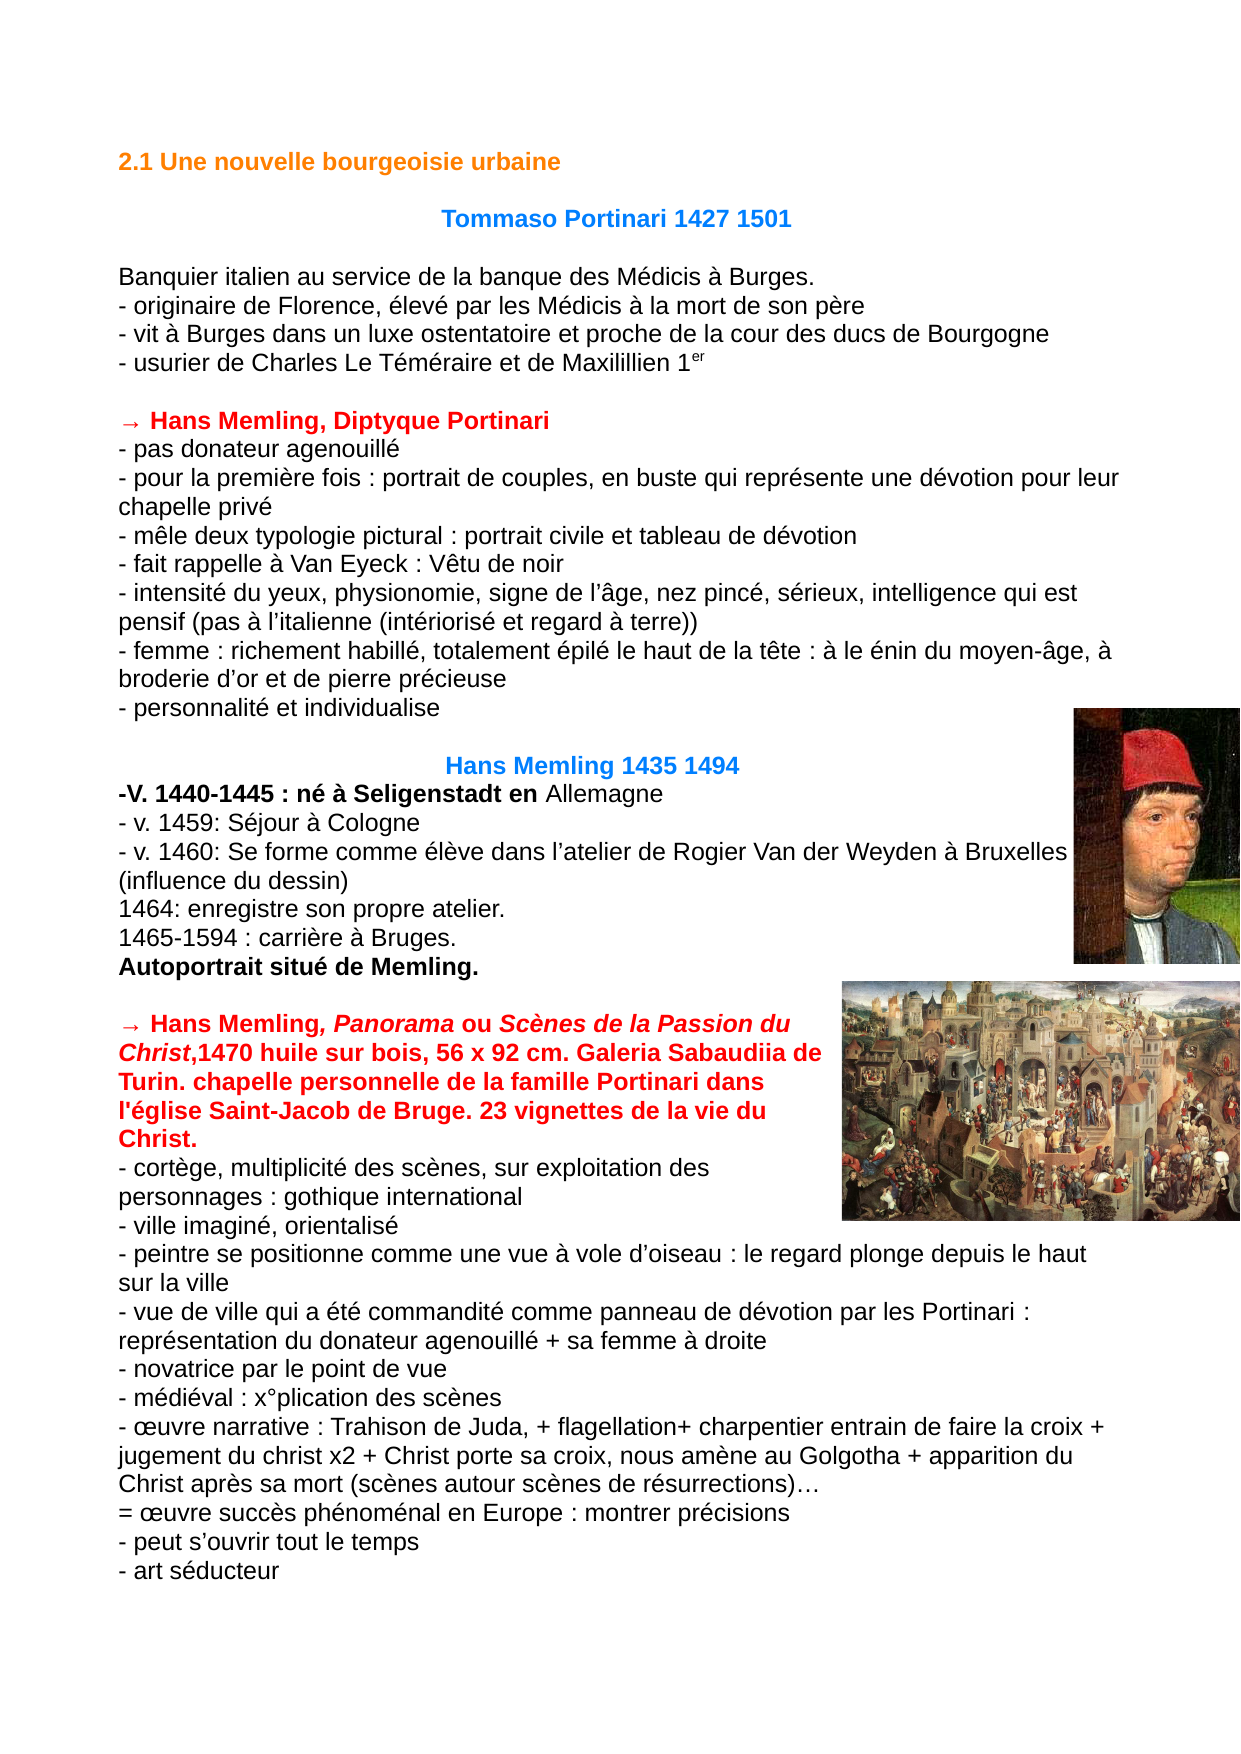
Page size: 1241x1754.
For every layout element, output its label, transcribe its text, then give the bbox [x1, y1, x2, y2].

text Tommaso Portinari 1427 1501 [118, 204, 1122, 233]
text - novatrice par le point de vue [118, 1354, 1122, 1383]
text - art séducteur [118, 1556, 1122, 1584]
text 1464: enregistre son propre atelier. [118, 894, 1073, 923]
text 2.1 Une nouvelle bourgeoisie urbaine [118, 147, 1122, 176]
text - mêle deux typologie pictural : portrait civile et tableau de dévotion [118, 521, 1122, 549]
text - usurier de Charles Le Téméraire et de Maxilillien 1er [118, 348, 1122, 377]
text Banquier italien au service de la banque des Médicis à Burges. [118, 262, 1122, 291]
picture [841, 981, 1240, 1221]
text 1465-1594 : carrière à Bruges. [118, 923, 1073, 952]
text - v. 1460: Se forme comme élève dans l’atelier de Rogier Van der Weyden à Bruxelles (influence du dessin) [118, 837, 1073, 894]
text - ville imaginé, orientalisé [118, 1211, 1122, 1239]
text - vue de ville qui a été commandité comme panneau de dévotion par les Portinari : représentation du donateur agenouillé + sa femme à droite [118, 1297, 1122, 1354]
text - originaire de Florence, élevé par les Médicis à la mort de son père [118, 291, 1122, 319]
text = œuvre succès phénoménal en Europe : montrer précisions [118, 1498, 1122, 1527]
text - vit à Burges dans un luxe ostentatoire et proche de la cour des ducs de Bourgogne [118, 319, 1122, 348]
text - œuvre narrative : Trahison de Juda, + flagellation+ charpentier entrain de faire la croix + jugement du christ x2 + Christ porte sa croix, nous amène au Golgotha + apparition du Christ après sa mort (scènes autour scènes de résurrections)… [118, 1412, 1122, 1498]
text Autoportrait situé de Memling. [118, 952, 1122, 981]
text - personnalité et individualise [118, 693, 1122, 722]
text - fait rappelle à Van Eyeck : Vêtu de noir [118, 549, 1122, 578]
text - cortège, multiplicité des scènes, sur exploitation des personnages : gothique international [118, 1153, 841, 1211]
text → Hans Memling, Diptyque Portinari [118, 406, 1122, 434]
text - médiéval : x°plication des scènes [118, 1383, 1122, 1412]
text - peut s’ouvrir tout le temps [118, 1527, 1122, 1556]
text → Hans Memling, Panorama ou Scènes de la Passion du Christ,1470 huile sur bois, 56 x 92 cm. Galeria Sabaudiia de Turin. chapelle personnelle de la famille Portinari dans l'église Saint-Jacob de Bruge. 23 vignettes de la vie du Christ. [118, 1009, 841, 1153]
text - intensité du yeux, physionomie, signe de l’âge, nez pincé, sérieux, intelligence qui est pensif (pas à l’italienne (intériorisé et regard à terre)) [118, 578, 1122, 636]
text Hans Memling 1435 1494 [118, 751, 1073, 779]
text - femme : richement habillé, totalement épilé le haut de la tête : à le énin du moyen-âge, à broderie d’or et de pierre précieuse [118, 636, 1122, 693]
text - peintre se positionne comme une vue à vole d’oiseau : le regard plonge depuis le haut sur la ville [118, 1239, 1122, 1297]
picture [1073, 708, 1240, 964]
text -V. 1440-1445 : né à Seligenstadt en Allemagne [118, 779, 1073, 808]
text - pas donateur agenouillé [118, 434, 1122, 463]
text - pour la première fois : portrait de couples, en buste qui représente une dévotion pour leur chapelle privé [118, 463, 1122, 521]
text - v. 1459: Séjour à Cologne [118, 808, 1073, 837]
